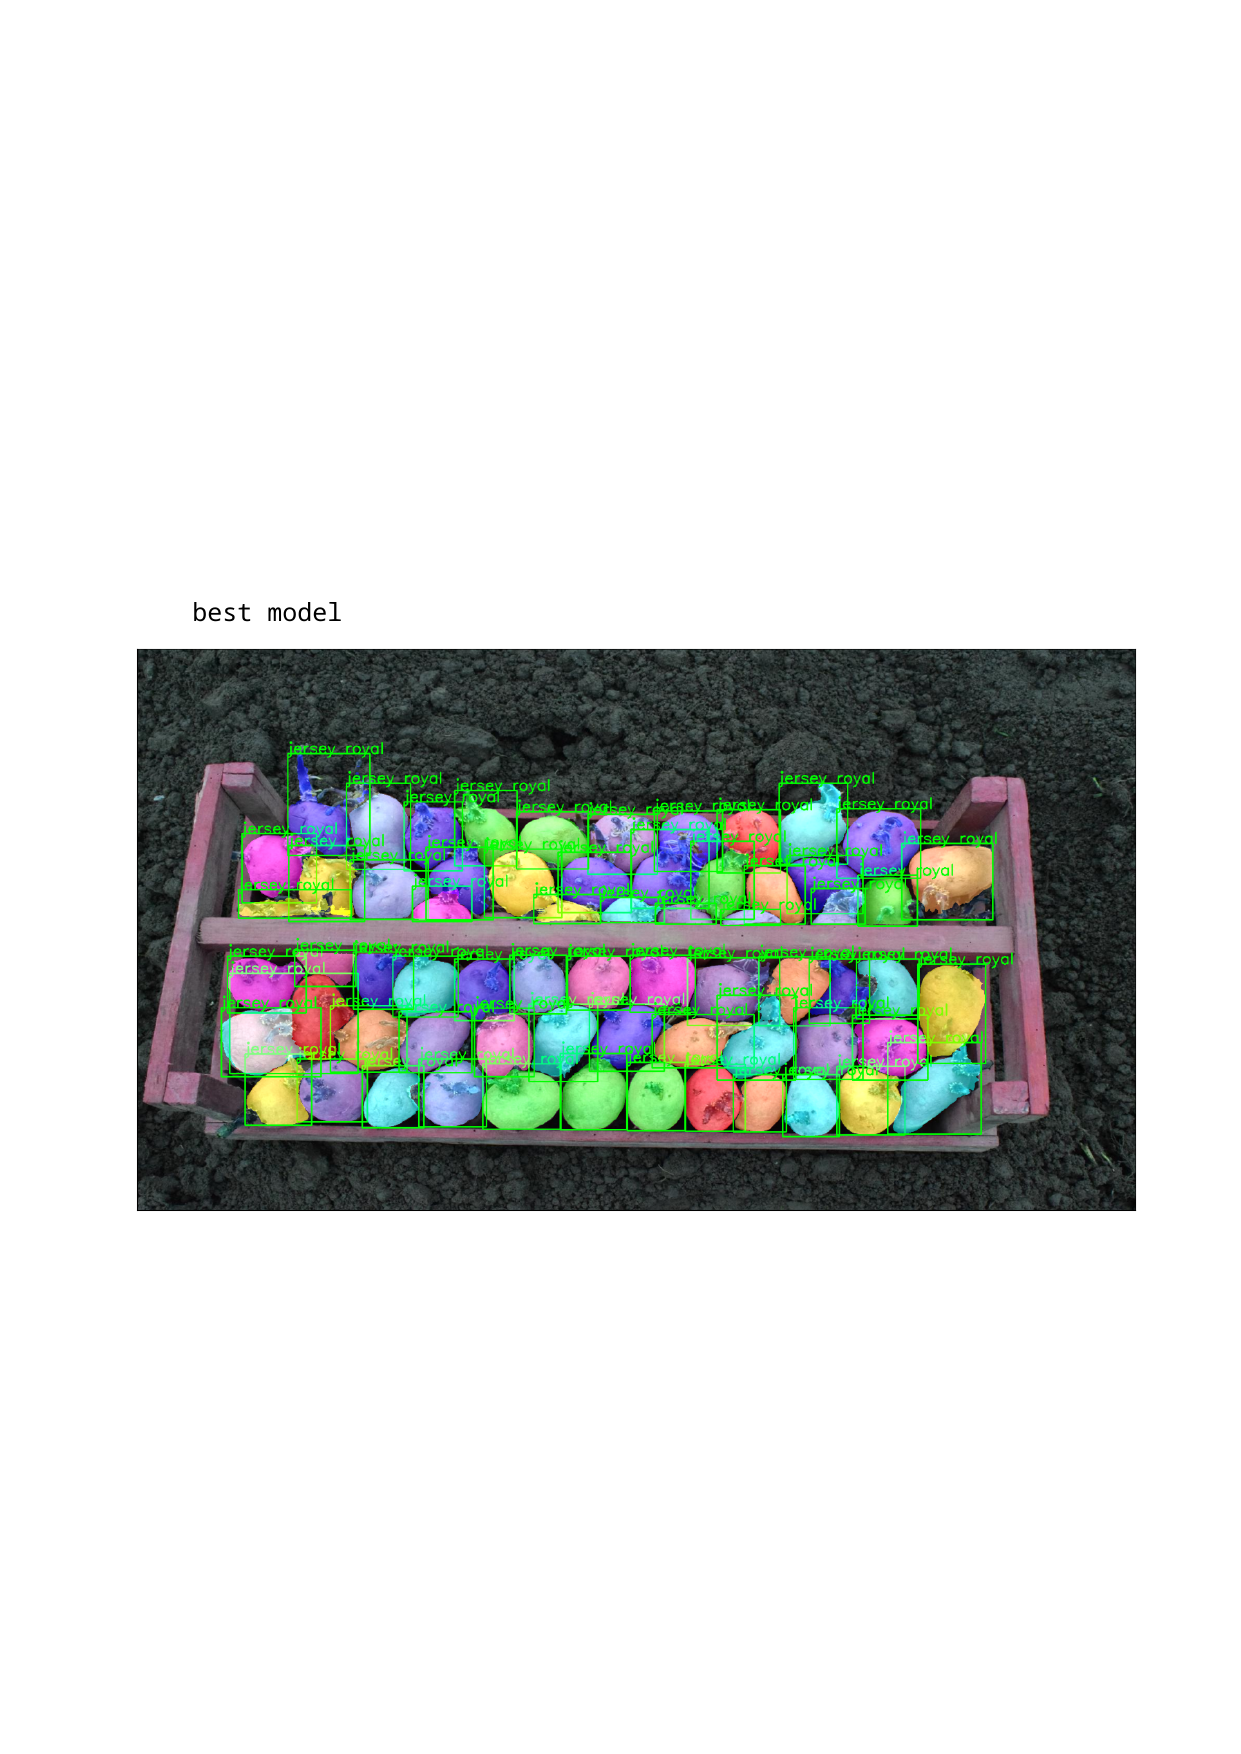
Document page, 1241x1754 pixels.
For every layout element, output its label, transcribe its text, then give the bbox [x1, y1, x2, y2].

picture [123, 837, 1147, 1031]
text best model [118, 595, 1122, 629]
